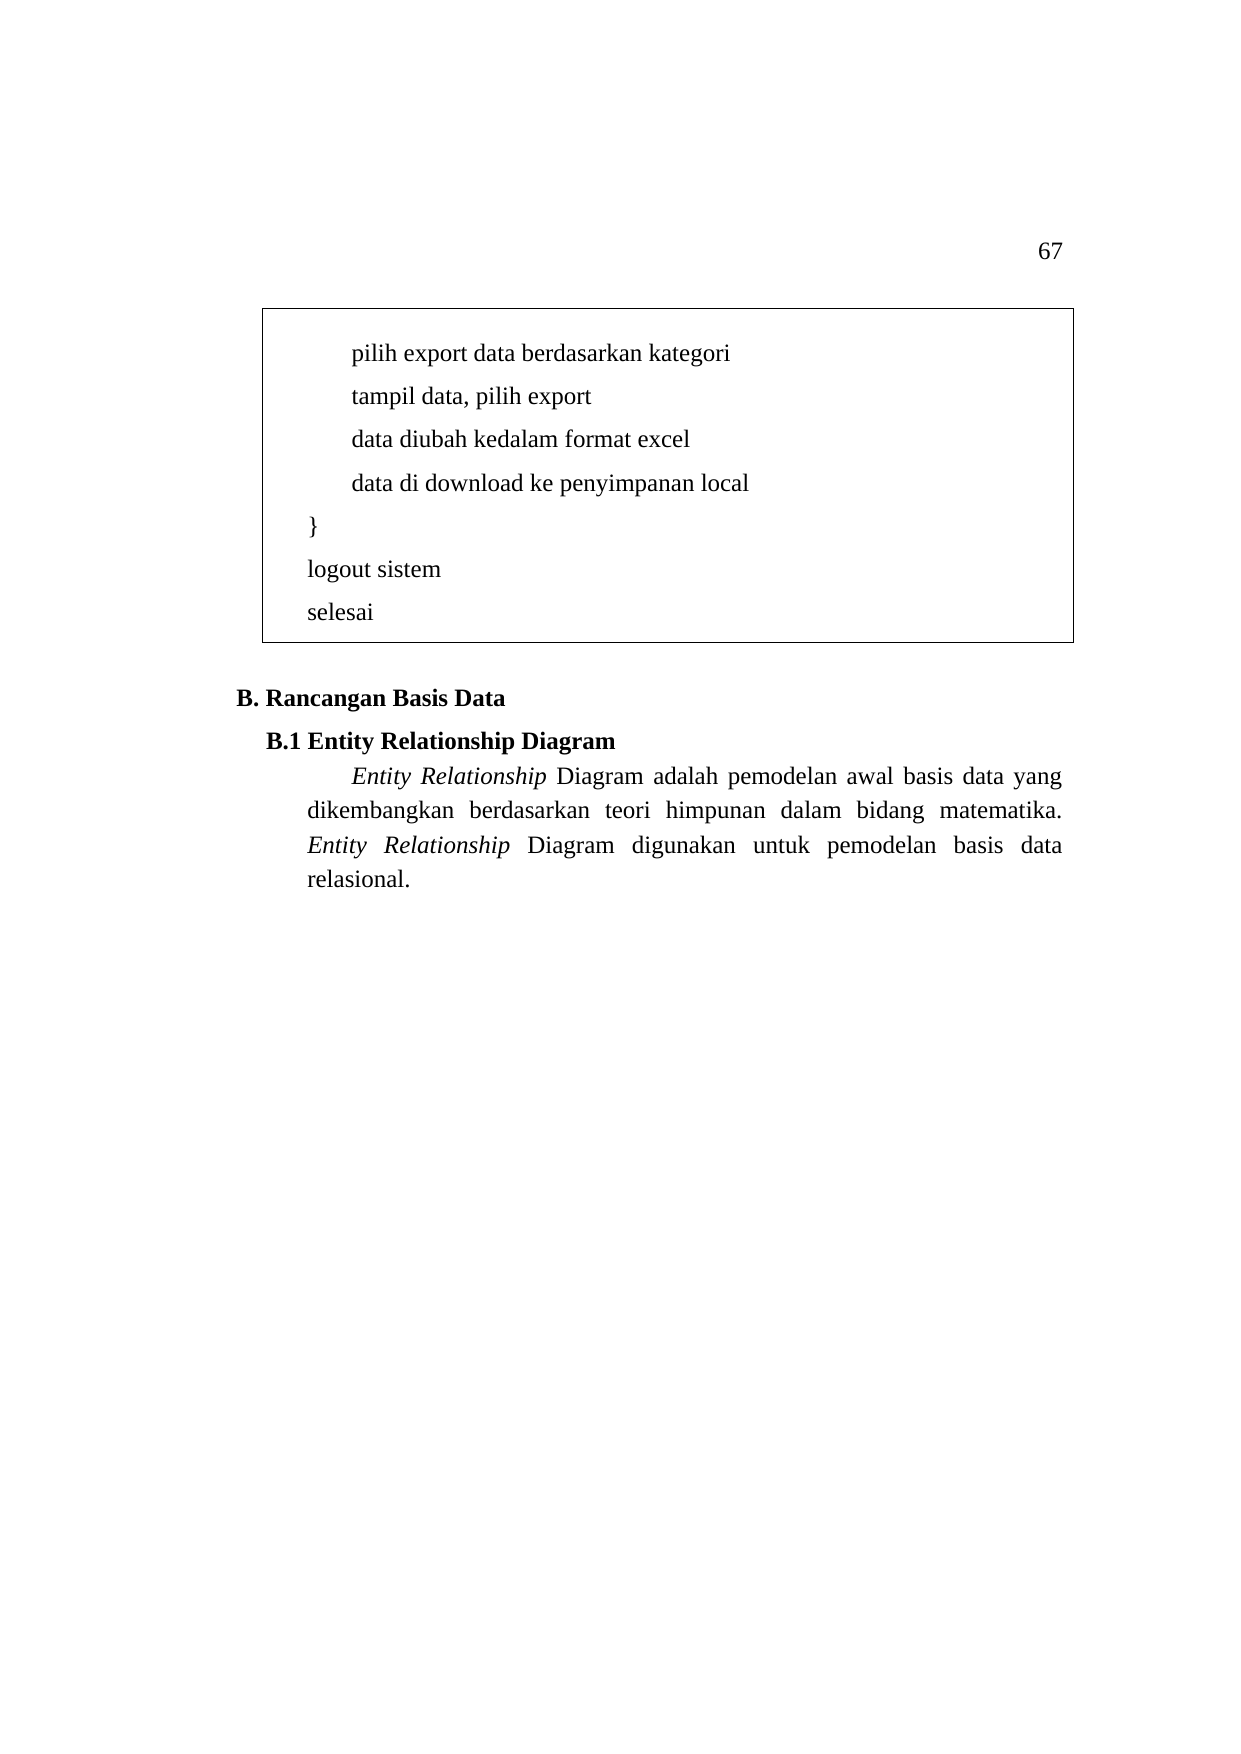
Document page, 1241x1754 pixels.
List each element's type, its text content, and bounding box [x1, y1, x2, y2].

text B.1 Entity Relationship Diagram [266, 726, 1063, 755]
text Entity Relationship Diagram adalah pemodelan awal basis data yang dikembangkan berdasarkan teori himpunan dalam bidang matematika. Entity Relationship Diagram digunakan untuk pemodelan basis data relasional. [307, 761, 1063, 893]
text B. Rancangan Basis Data [236, 683, 1063, 712]
